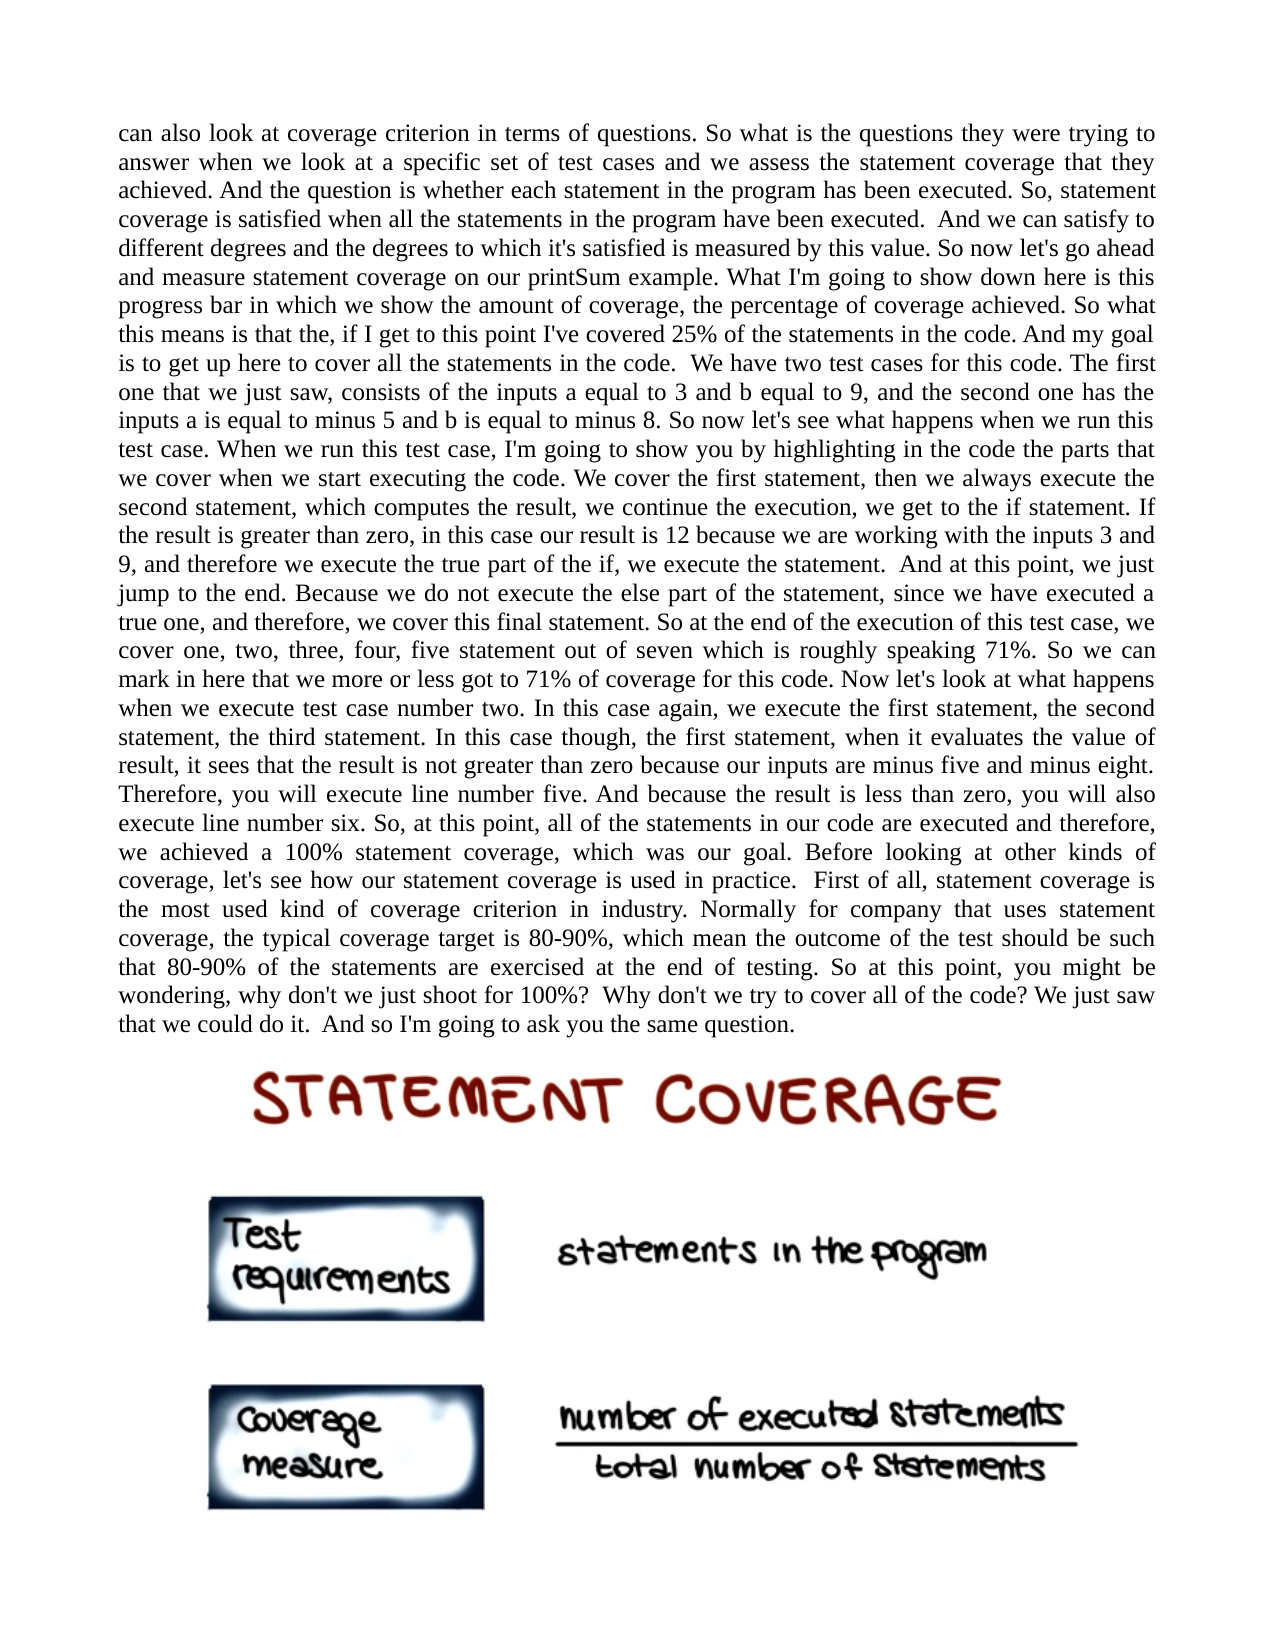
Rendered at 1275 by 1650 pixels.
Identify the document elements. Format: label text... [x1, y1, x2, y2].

picture [118, 1066, 1157, 1517]
text can also look at coverage criterion in terms of questions. So what is the questions they were trying to answer when we look at a specific set of test cases and we assess the statement coverage that they achieved. And the question is whether each statement in the program has been executed. So, statement coverage is satisfied when all the statements in the program have been executed. And we can satisfy to different degrees and the degrees to which it's satisfied is measured by this value. So now let's go ahead and measure statement coverage on our printSum example. What I'm going to show down here is this progress bar in which we show the amount of coverage, the percentage of coverage achieved. So what this means is that the, if I get to this point I've covered 25% of the statements in the code. And my goal is to get up here to cover all the statements in the code. We have two test cases for this code. The first one that we just saw, consists of the inputs a equal to 3 and b equal to 9, and the second one has the inputs a is equal to minus 5 and b is equal to minus 8. So now let's see what happens when we run this test case. When we run this test case, I'm going to show you by highlighting in the code the parts that we cover when we start executing the code. We cover the first statement, then we always execute the second statement, which computes the result, we continue the execution, we get to the if statement. If the result is greater than zero, in this case our result is 12 because we are working with the inputs 3 and 9, and therefore we execute the true part of the if, we execute the statement. And at this point, we just jump to the end. Because we do not execute the else part of the statement, since we have executed a true one, and therefore, we cover this final statement. So at the end of the execution of this test case, we cover one, two, three, four, five statement out of seven which is roughly speaking 71%. So we can mark in here that we more or less got to 71% of coverage for this code. Now let's look at what happens when we execute test case number two. In this case again, we execute the first statement, the second statement, the third statement. In this case though, the first statement, when it evaluates the value of result, it sees that the result is not greater than zero because our inputs are minus five and minus eight. Therefore, you will execute line number five. And because the result is less than zero, you will also execute line number six. So, at this point, all of the statements in our code are executed and therefore, we achieved a 100% statement coverage, which was our goal. Before looking at other kinds of coverage, let's see how our statement coverage is used in practice. First of all, statement coverage is the most used kind of coverage criterion in industry. Normally for company that uses statement coverage, the typical coverage target is 80-90%, which mean the outcome of the test should be such that 80-90% of the statements are exercised at the end of testing. So at this point, you might be wondering, why don't we just shoot for 100%? Why don't we try to cover all of the code? We just saw that we could do it. And so I'm going to ask you the same question. [118, 118, 1157, 1038]
